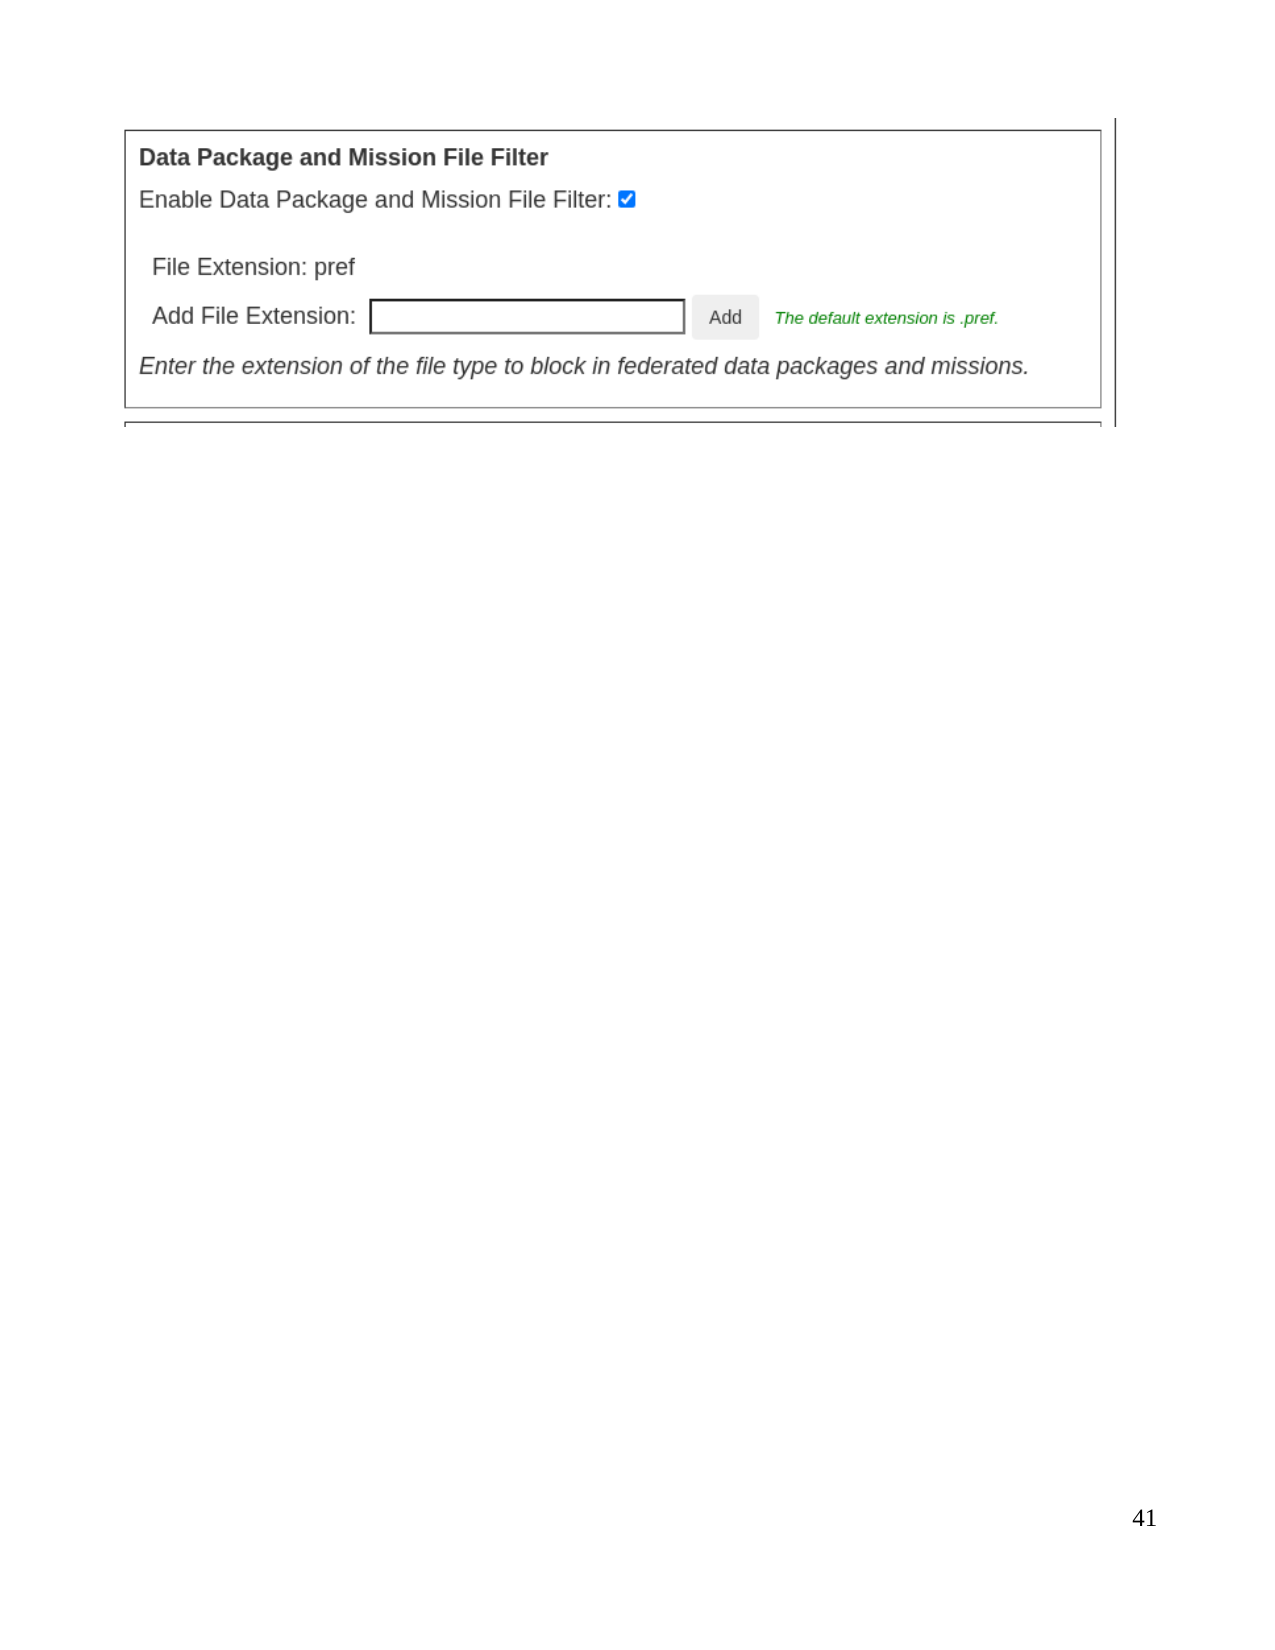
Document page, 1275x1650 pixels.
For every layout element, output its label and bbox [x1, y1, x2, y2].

picture [118, 118, 1157, 427]
